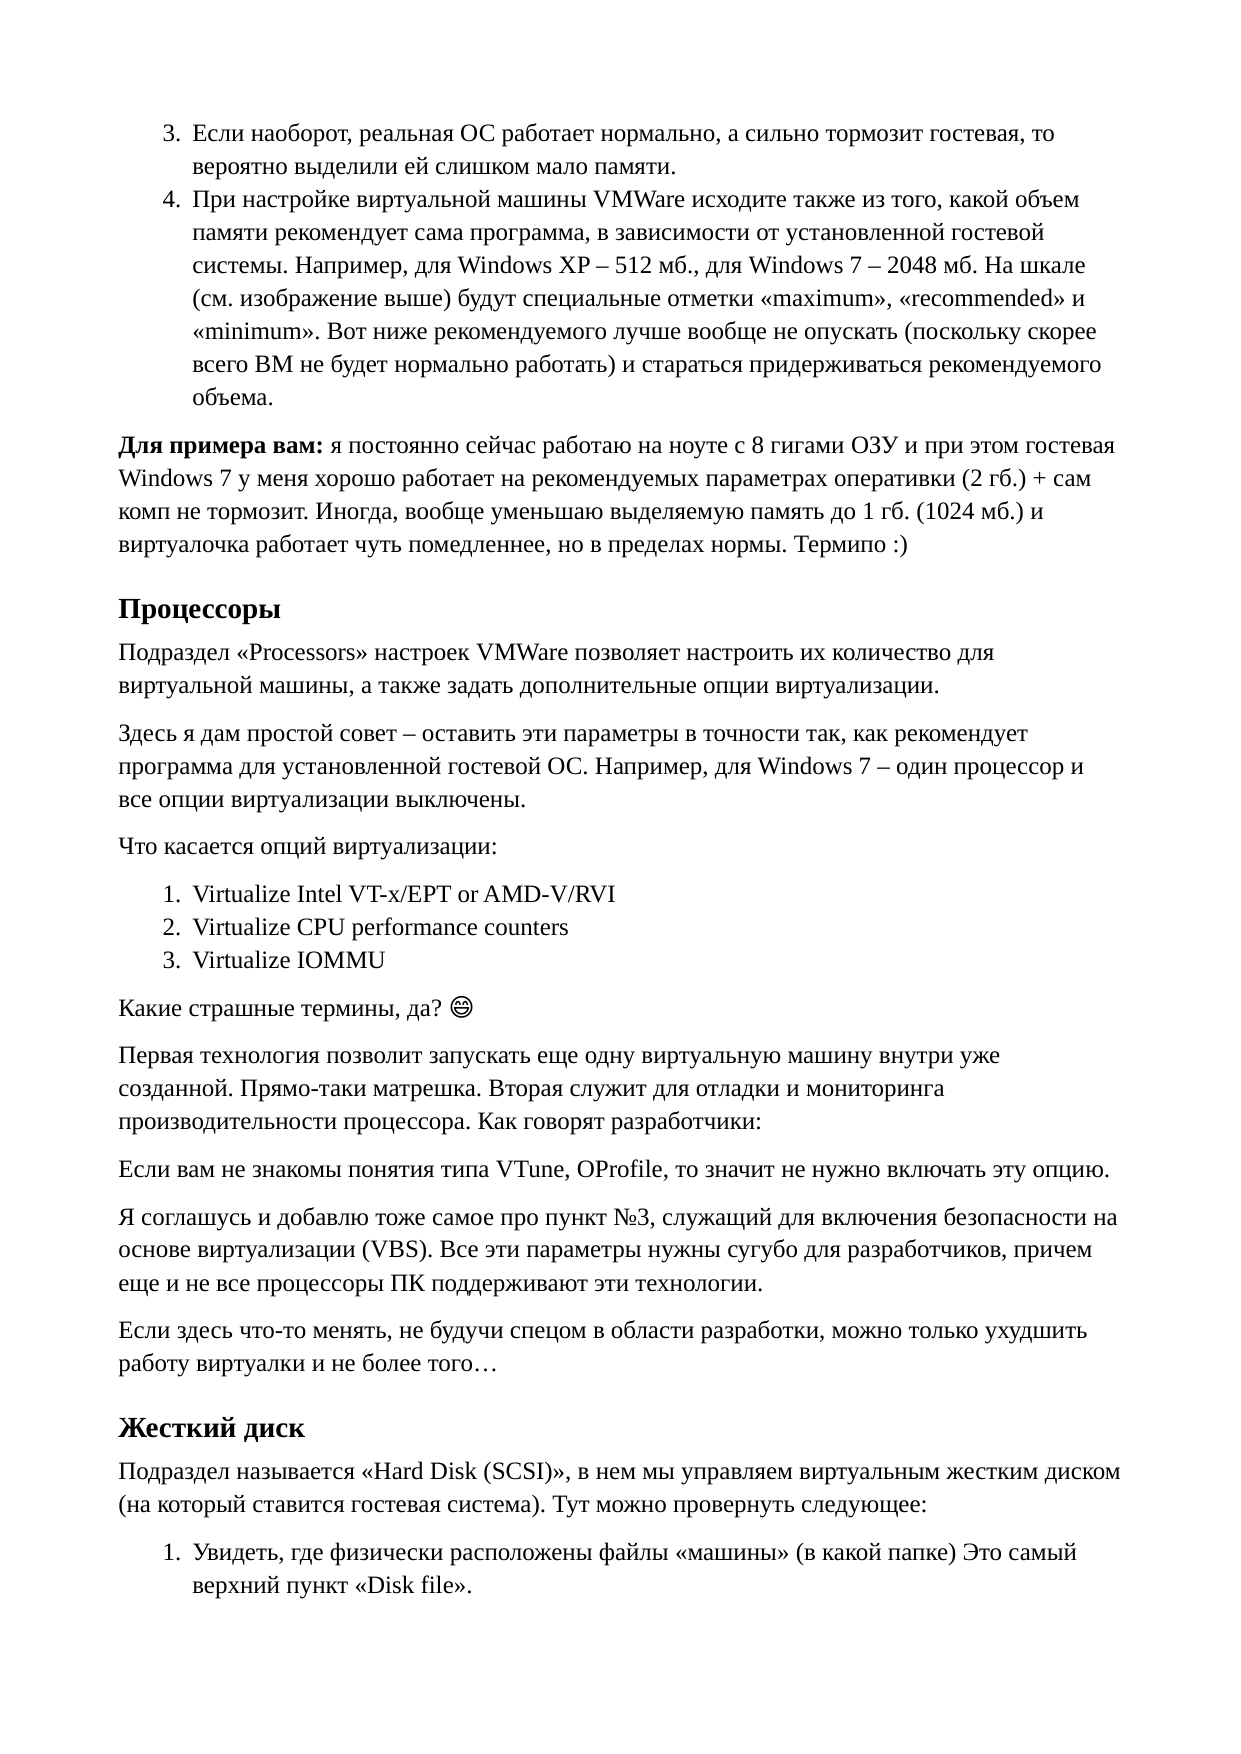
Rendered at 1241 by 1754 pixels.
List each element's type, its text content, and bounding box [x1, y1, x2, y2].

subtitle Процессоры [118, 591, 1122, 625]
text Подраздел называется «Hard Disk (SCSI)», в нем мы управляем виртуальным жестким диском (на который ставится гостевая система). Тут можно провернуть следующее: [118, 1456, 1122, 1518]
text Я соглашусь и добавлю тоже самое про пункт №3, служащий для включения безопасности на основе виртуализации (VBS). Все эти параметры нужны сугубо для разработчиков, причем еще и не все процессоры ПК поддерживают эти технологии. [118, 1202, 1122, 1296]
text Если здесь что-то менять, не будучи спецом в области разработки, можно только ухудшить работу виртуалки и не более того… [118, 1315, 1122, 1377]
text Подраздел «Processors» настроек VMWare позволяет настроить их количество для виртуальной машины, а также задать дополнительные опции виртуализации. [118, 637, 1122, 699]
list Virtualize IOMMU [162, 945, 1122, 974]
list Virtualize Intel VT-x/EPT or AMD-V/RVI [162, 879, 1122, 908]
list Если наоборот, реальная ОС работает нормально, а сильно тормозит гостевая, то вероятно выделили ей слишком мало памяти. [162, 118, 1122, 180]
subtitle Жесткий диск [118, 1410, 1122, 1444]
list Увидеть, где физически расположены файлы «машины» (в какой папке) Это самый верхний пункт «Disk file». [162, 1537, 1122, 1599]
text Здесь я дам простой совет – оставить эти параметры в точности так, как рекомендует программа для установленной гостевой ОС. Например, для Windows 7 – один процессор и все опции виртуализации выключены. [118, 718, 1122, 813]
text Для примера вам: я постоянно сейчас работаю на ноуте с 8 гигами ОЗУ и при этом гостевая Windows 7 у меня хорошо работает на рекомендуемых параметрах оперативки (2 гб.) + сам комп не тормозит. Иногда, вообще уменьшаю выделяемую память до 1 гб. (1024 мб.) и виртуалочка работает чуть помедленнее, но в пределах нормы. Термипо :) [118, 430, 1122, 558]
list Virtualize CPU performance counters [162, 912, 1122, 941]
text Первая технология позволит запускать еще одну виртуальную машину внутри уже созданной. Прямо-таки матрешка. Вторая служит для отладки и мониторинга производительности процессора. Как говорят разработчики: [118, 1040, 1122, 1135]
list При настройке виртуальной машины VMWare исходите также из того, какой объем памяти рекомендует сама программа, в зависимости от установленной гостевой системы. Например, для Windows XP – 512 мб., для Windows 7 – 2048 мб. На шкале (см. изображение выше) будут специальные отметки «maximum», «recommended» и «minimum». Вот ниже рекомендуемого лучше вообще не опускать (поскольку скорее всего ВМ не будет нормально работать) и стараться придерживаться рекомендуемого объема. [162, 184, 1122, 411]
text Что касается опций виртуализации: [118, 831, 1122, 860]
text Если вам не знакомы понятия типа VTune, OProfile, то значит не нужно включать эту опцию. [118, 1154, 1122, 1183]
text Какие страшные термины, да? 😄 [118, 993, 1122, 1021]
